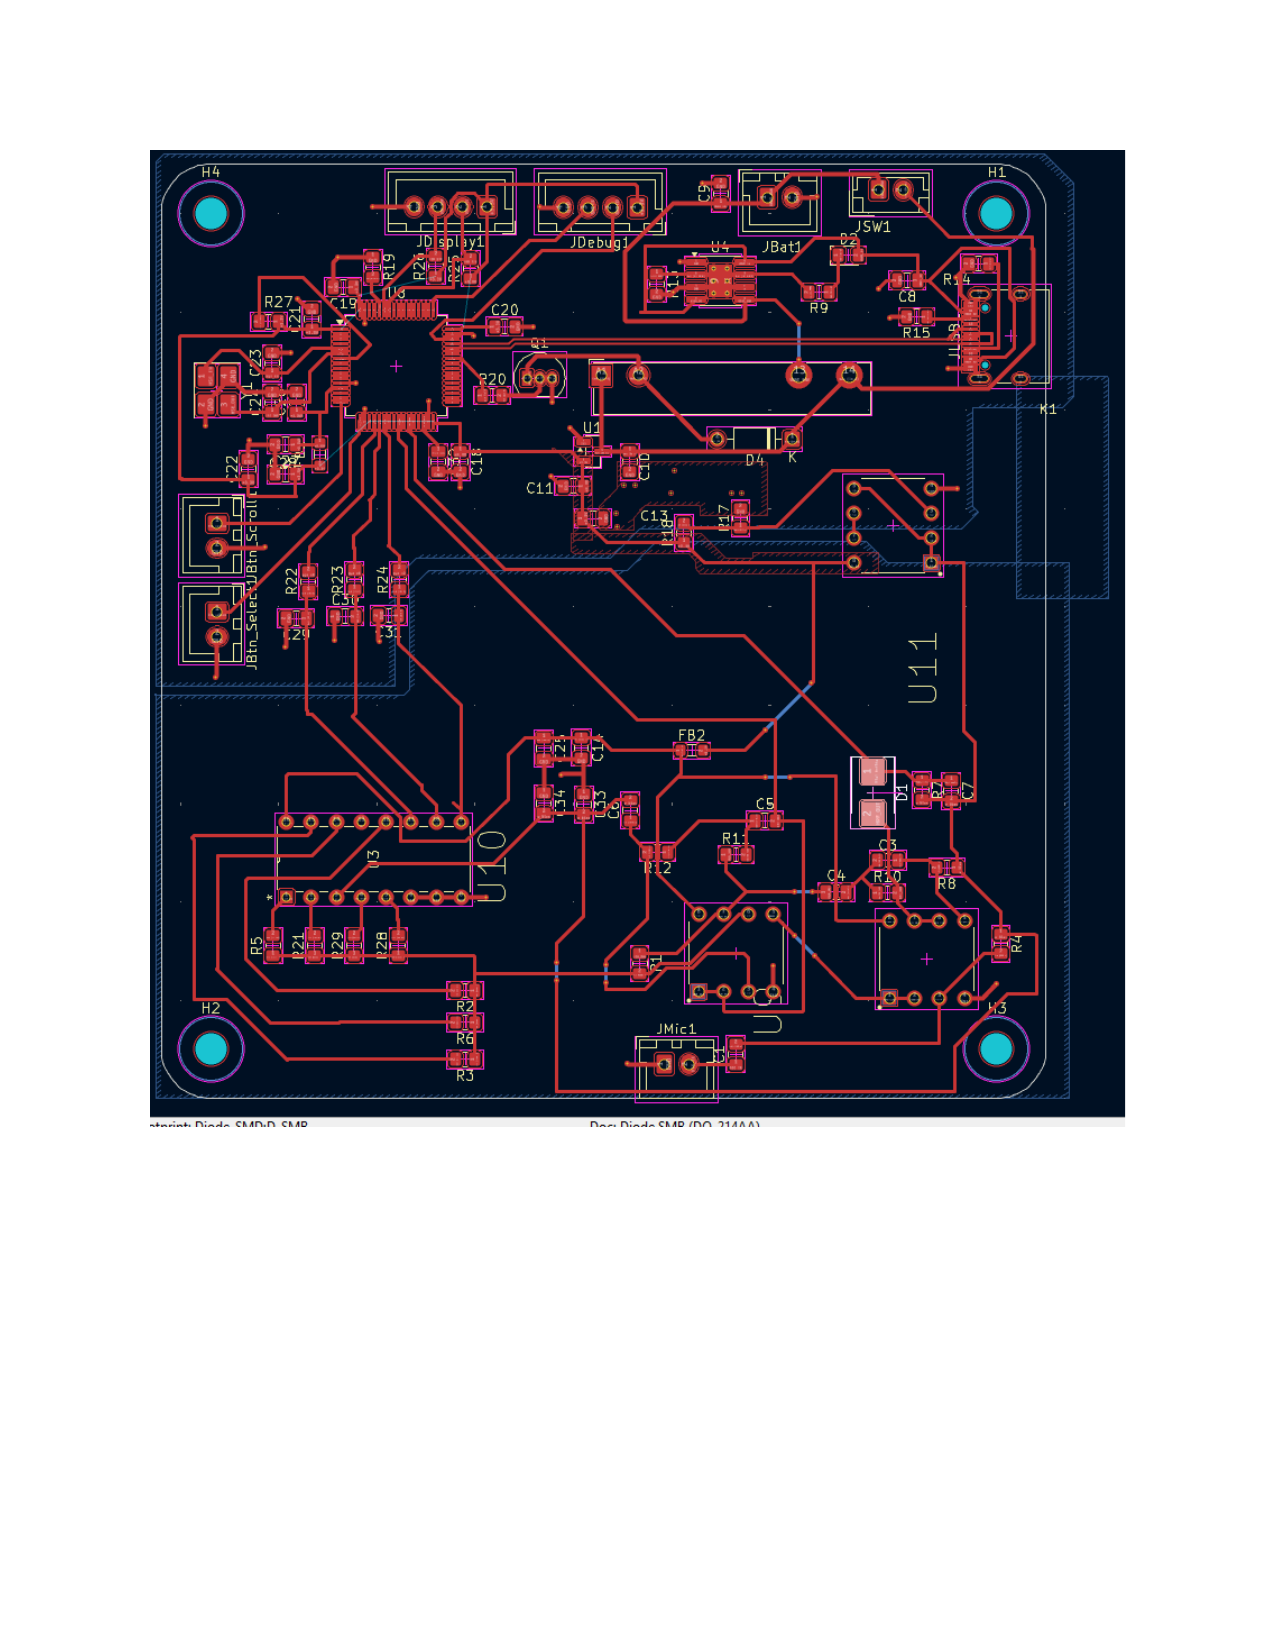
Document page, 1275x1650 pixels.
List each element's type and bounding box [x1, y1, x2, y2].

picture [150, 150, 1125, 1127]
